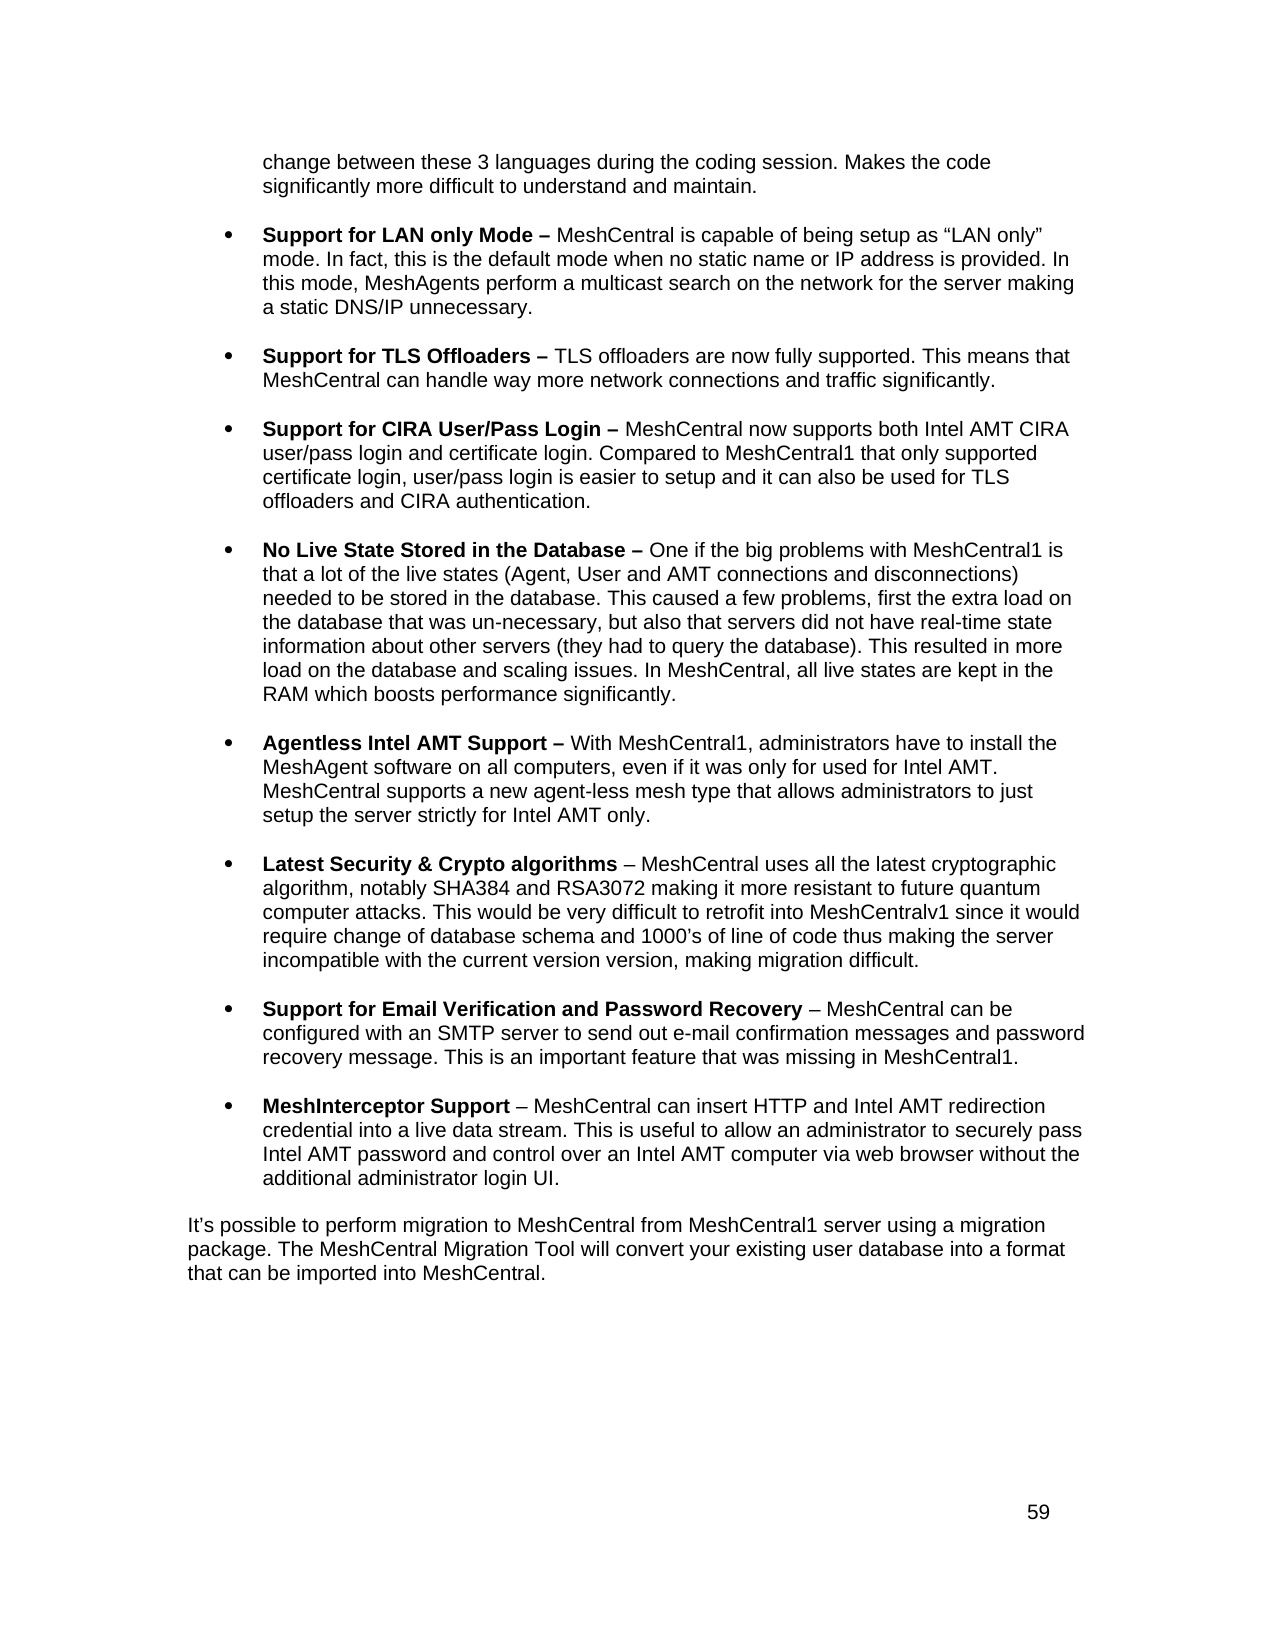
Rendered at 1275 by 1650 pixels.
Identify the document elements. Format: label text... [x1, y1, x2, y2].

list Support for LAN only Mode – MeshCentral is capable of being setup as “LAN only” mode. In fact, this is the default mode when no static name or IP address is provided. In this mode, MeshAgents perform a multicast search on the network for the server making a static DNS/IP unnecessary. [225, 223, 1087, 319]
list MeshInterceptor Support – MeshCentral can insert HTTP and Intel AMT redirection credential into a live data stream. This is useful to allow an administrator to securely pass Intel AMT password and control over an Intel AMT computer via web browser without the additional administrator login UI. [225, 1093, 1087, 1189]
list Support for TLS Offloaders – TLS offloaders are now fully supported. This means that MeshCentral can handle way more network connections and traffic significantly. [225, 344, 1087, 392]
list Agentless Intel AMT Support – With MeshCentral1, administrators have to install the MeshAgent software on all computers, even if it was only for used for Intel AMT. MeshCentral supports a new agent-less mesh type that allows administrators to just setup the server strictly for Intel AMT only. [225, 731, 1087, 827]
text It’s possible to perform migration to MeshCentral from MeshCentral1 server using a migration package. The MeshCentral Migration Tool will convert your existing user database into a format that can be imported into MeshCentral. [187, 1213, 1087, 1285]
list Support for CIRA User/Pass Login – MeshCentral now supports both Intel AMT CIRA user/pass login and certificate login. Compared to MeshCentral1 that only supported certificate login, user/pass login is easier to setup and it can also be used for TLS offloaders and CIRA authentication. [225, 417, 1087, 513]
list Latest Security & Crypto algorithms – MeshCentral uses all the latest cryptographic algorithm, notably SHA384 and RSA3072 making it more resistant to future quantum computer attacks. This would be very difficult to retrofit into MeshCentralv1 since it would require change of database schema and 1000’s of line of code thus making the server incompatible with the current version version, making migration difficult. [225, 852, 1087, 971]
list No Live State Stored in the Database – One if the big problems with MeshCentral1 is that a lot of the live states (Agent, User and AMT connections and disconnections) needed to be stored in the database. This caused a few problems, first the extra load on the database that was un-necessary, but also that servers did not have real-time state information about other servers (they had to query the database). This resulted in more load on the database and scaling issues. In MeshCentral, all live states are kept in the RAM which boosts performance significantly. [225, 538, 1087, 706]
list Support for Email Verification and Password Recovery – MeshCentral can be configured with an SMTP server to send out e-mail confirmation messages and password recovery message. This is an important feature that was missing in MeshCentral1. [225, 996, 1087, 1068]
list change between these 3 languages during the coding session. Makes the code significantly more difficult to understand and maintain. [225, 150, 1087, 198]
